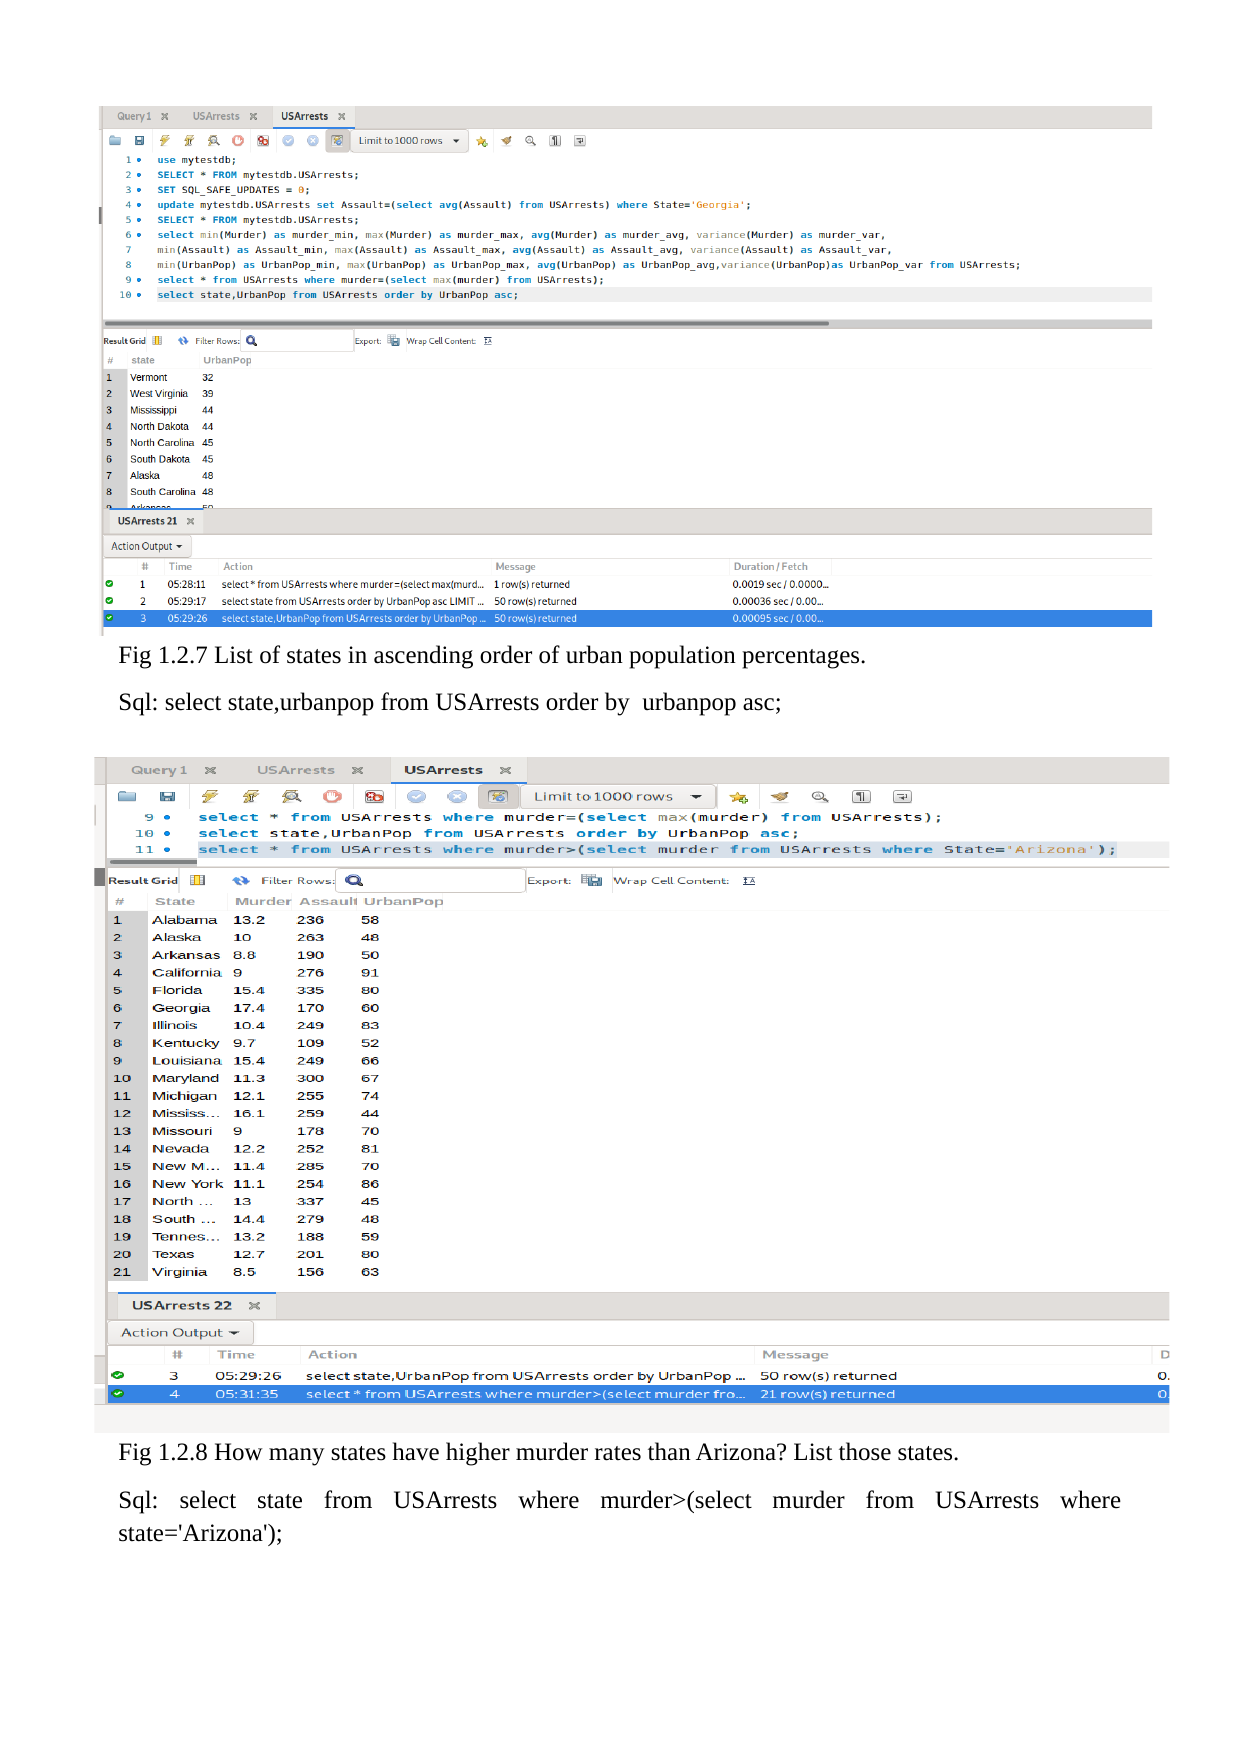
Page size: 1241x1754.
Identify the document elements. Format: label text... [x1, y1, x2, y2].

text Sql: select state from USArrests where murder>(select murder from USArrests where state='Arizona'); [118, 1485, 1122, 1547]
text Fig 1.2.8 How many states have higher murder rates than Arizona? List those states. [118, 735, 1122, 1466]
picture [94, 757, 539, 1433]
text Fig 1.2.7 List of states in ascending order of urban population percentages. [118, 636, 1122, 668]
text Sql: select state,urbanpop from USArrests order by urbanpop asc; [118, 687, 1122, 716]
picture [98, 106, 1153, 636]
